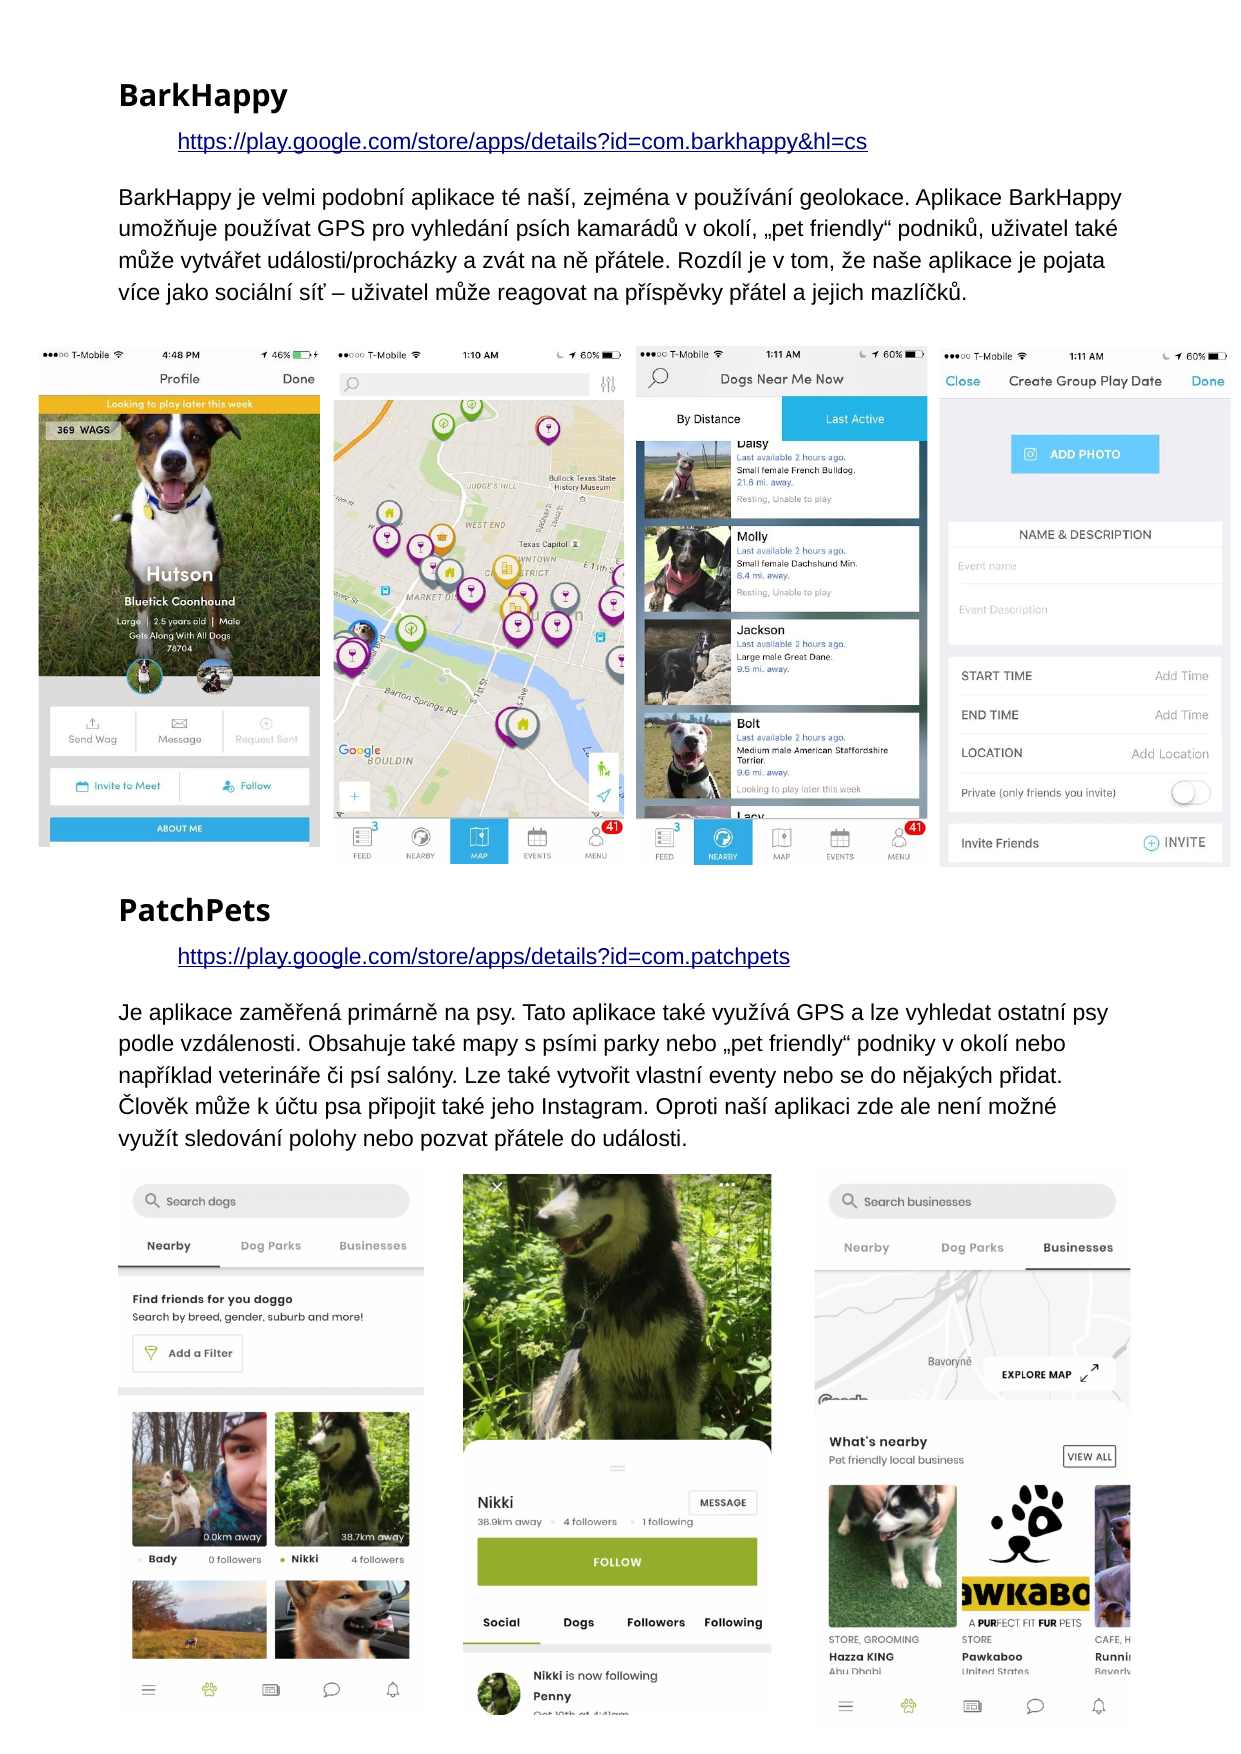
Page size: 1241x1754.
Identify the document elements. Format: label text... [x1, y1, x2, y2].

picture [333, 347, 625, 864]
text BarkHappy je velmi podobní aplikace té naší, zejména v používání geolokace. Aplikace BarkHappy umožňuje používat GPS pro vyhledání psích kamarádů v okolí, „pet friendly“ podniků, uživatel také může vytvářet události/procházky a zvát na ně přátele. Rozdíl je v tom, že naše aplikace je pojata více jako sociální síť – uživatel může reagovat na příspěvky přátel a jejich mazlíčků. [118, 184, 1122, 305]
picture [814, 1169, 1131, 1732]
text https://play.google.com/store/apps/details?id=com.barkhappy&hl=cs [177, 128, 1063, 154]
picture [38, 347, 320, 847]
subtitle BarkHappy [118, 74, 1122, 115]
picture [939, 348, 1231, 867]
text https://play.google.com/store/apps/details?id=com.patchpets [177, 943, 1063, 969]
picture [636, 346, 928, 865]
text Je aplikace zaměřená primárně na psy. Tato aplikace také využívá GPS a lze vyhledat ostatní psy podle vzdálenosti. Obsahuje také mapy s psími parky nebo „pet friendly“ podniky v okolí nebo například veterináře či psí salóny. Lze také vytvořit vlastní eventy nebo se do nějakých přidat. Člověk může k účtu psa připojit také jeho Instagram. Oproti naší aplikaci zde ale není možné využít sledování polohy nebo pozvat přátele do události. [118, 999, 1122, 1151]
picture [118, 1168, 424, 1717]
picture [463, 1174, 772, 1715]
subtitle PatchPets [118, 847, 1122, 930]
